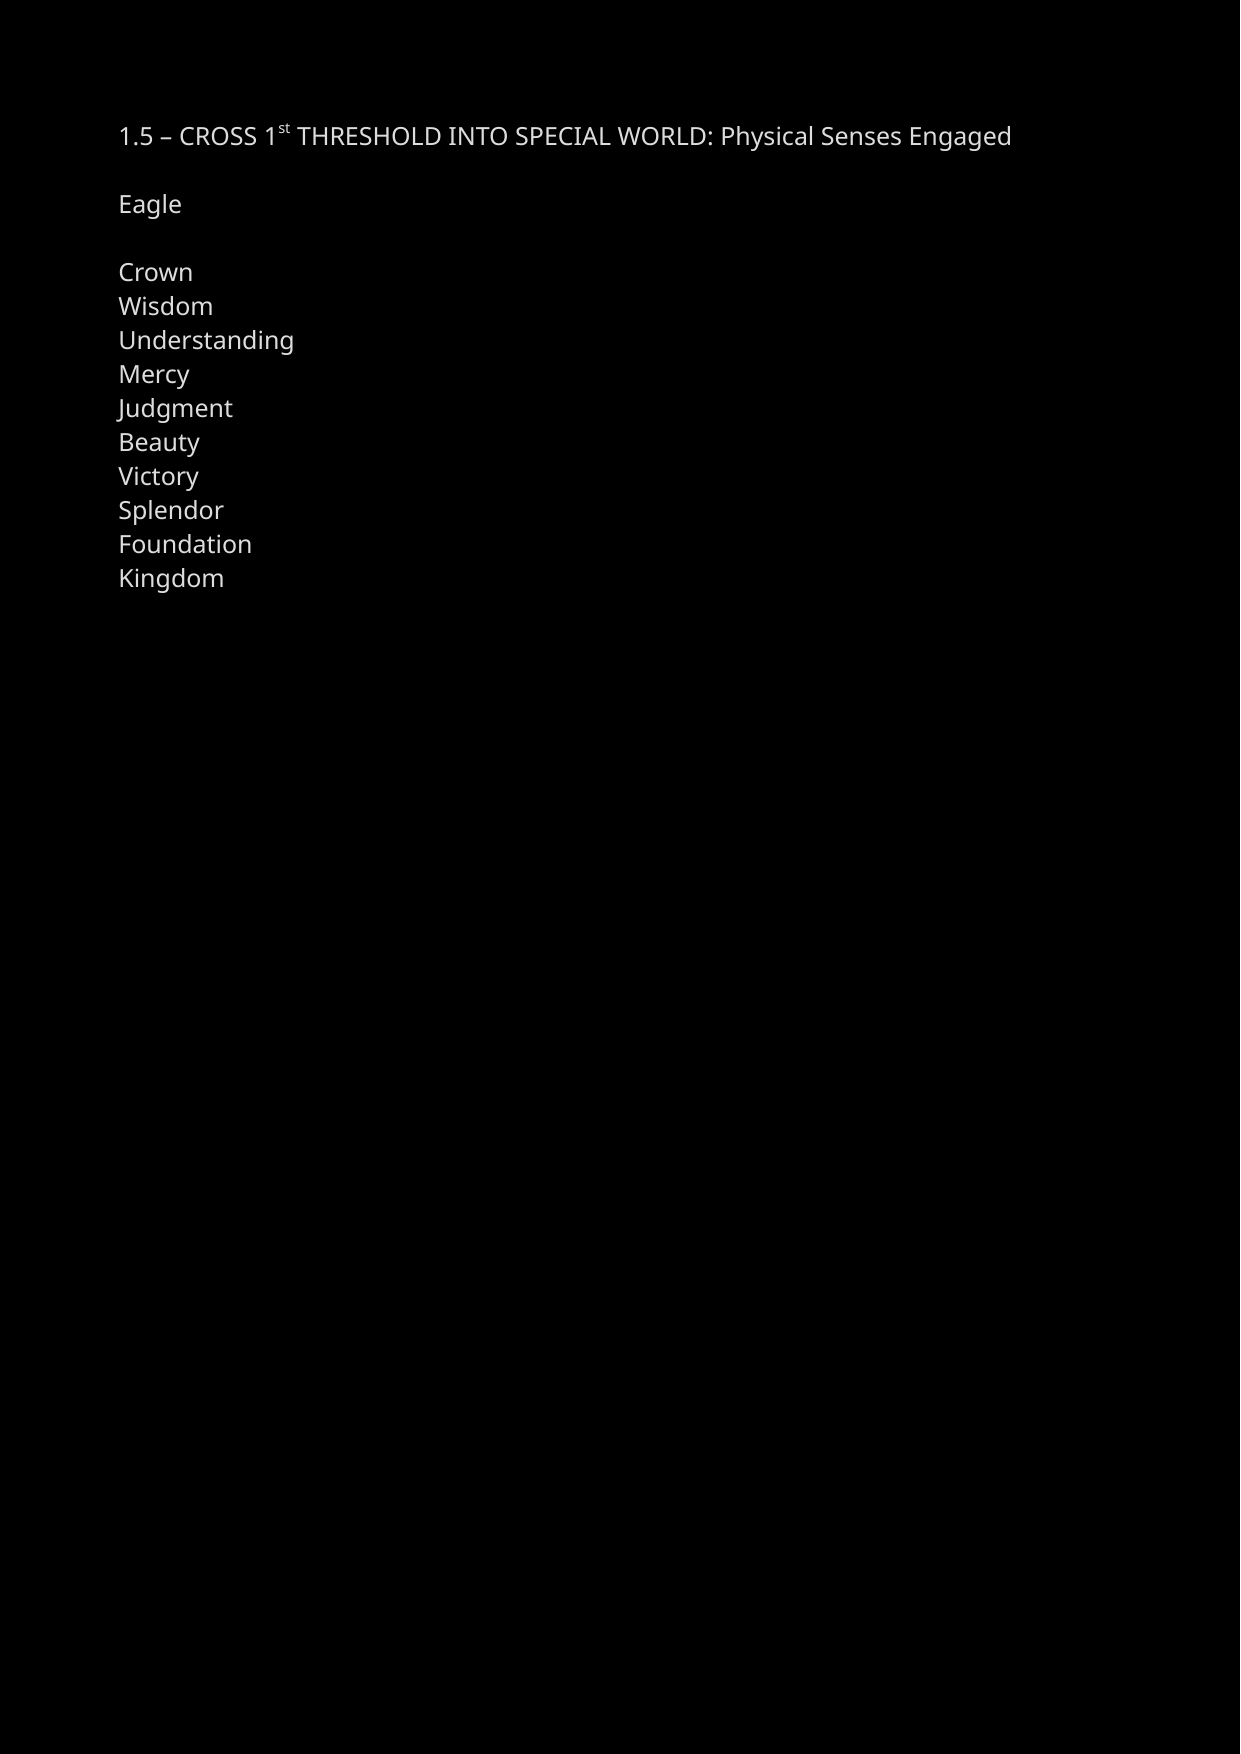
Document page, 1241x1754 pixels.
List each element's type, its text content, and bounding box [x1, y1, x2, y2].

text Wisdom [118, 288, 1122, 322]
text 1.5 – CROSS 1st THRESHOLD INTO SPECIAL WORLD: Physical Senses Engaged [118, 118, 1122, 152]
text Eagle [118, 186, 1122, 220]
text Victory [118, 459, 1122, 493]
text Splendor [118, 493, 1122, 527]
text Crown [118, 254, 1122, 288]
text Foundation [118, 527, 1122, 561]
text Beauty [118, 425, 1122, 459]
text Judgment [118, 391, 1122, 425]
text Kingdom [118, 561, 1122, 595]
text Mercy [118, 357, 1122, 391]
text Understanding [118, 322, 1122, 357]
